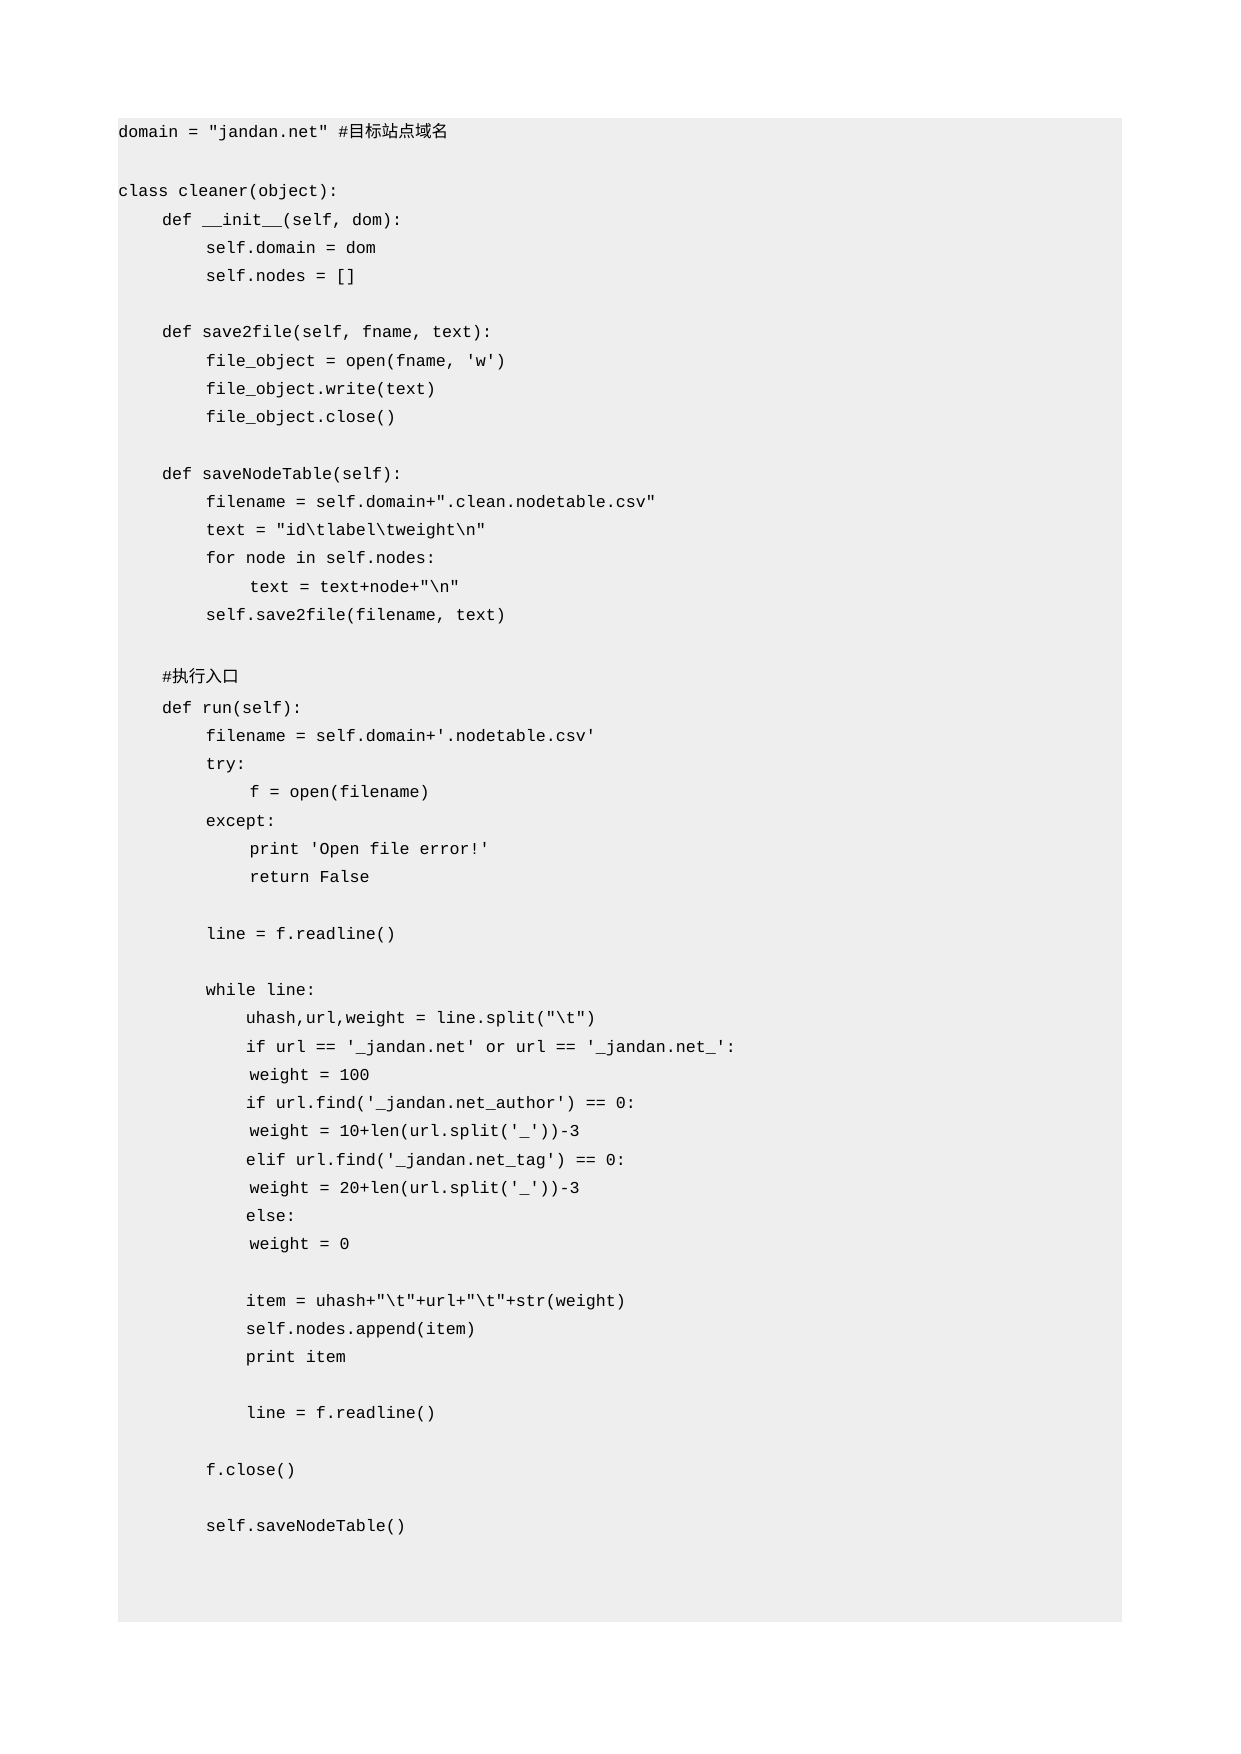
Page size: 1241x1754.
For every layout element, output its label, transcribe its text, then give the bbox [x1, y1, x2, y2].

text if url == '_jandan.net' or url == '_jandan.net_': [118, 1038, 1122, 1057]
text self.domain = dom [118, 239, 1122, 258]
text f = open(filename) [118, 784, 1122, 803]
text except: [118, 812, 1122, 831]
text if url.find('_jandan.net_author') == 0: [118, 1094, 1122, 1113]
text def save2file(self, fname, text): [118, 324, 1122, 343]
text class cleaner(object): [118, 183, 1122, 202]
text #执行入口 [118, 663, 1122, 687]
text text = text+node+"\n" [118, 578, 1122, 597]
text file_object.write(text) [118, 381, 1122, 399]
text def saveNodeTable(self): [118, 465, 1122, 484]
text weight = 0 [118, 1236, 1122, 1254]
text line = f.readline() [118, 1405, 1122, 1424]
text while line: [118, 982, 1122, 1001]
text filename = self.domain+'.nodetable.csv' [118, 728, 1122, 746]
text filename = self.domain+".clean.nodetable.csv" [118, 493, 1122, 512]
text print item [118, 1349, 1122, 1367]
text text = "id\tlabel\tweight\n" [118, 522, 1122, 541]
text for node in self.nodes: [118, 550, 1122, 569]
text self.nodes = [] [118, 268, 1122, 286]
text f.close() [118, 1462, 1122, 1480]
text file_object = open(fname, 'w') [118, 352, 1122, 371]
text weight = 100 [118, 1066, 1122, 1085]
text return False [118, 869, 1122, 888]
text self.save2file(filename, text) [118, 606, 1122, 625]
text weight = 20+len(url.split('_'))-3 [118, 1179, 1122, 1198]
text def run(self): [118, 699, 1122, 718]
text else: [118, 1207, 1122, 1226]
text print 'Open file error!' [118, 841, 1122, 859]
text domain = "jandan.net" #目标站点域名 [118, 118, 1122, 142]
text elif url.find('_jandan.net_tag') == 0: [118, 1151, 1122, 1170]
text weight = 10+len(url.split('_'))-3 [118, 1123, 1122, 1142]
text def __init__(self, dom): [118, 211, 1122, 230]
text self.nodes.append(item) [118, 1320, 1122, 1339]
text try: [118, 756, 1122, 775]
text item = uhash+"\t"+url+"\t"+str(weight) [118, 1292, 1122, 1311]
text uhash,url,weight = line.split("\t") [118, 1010, 1122, 1029]
text line = f.readline() [118, 925, 1122, 944]
text self.saveNodeTable() [118, 1518, 1122, 1537]
text file_object.close() [118, 409, 1122, 428]
